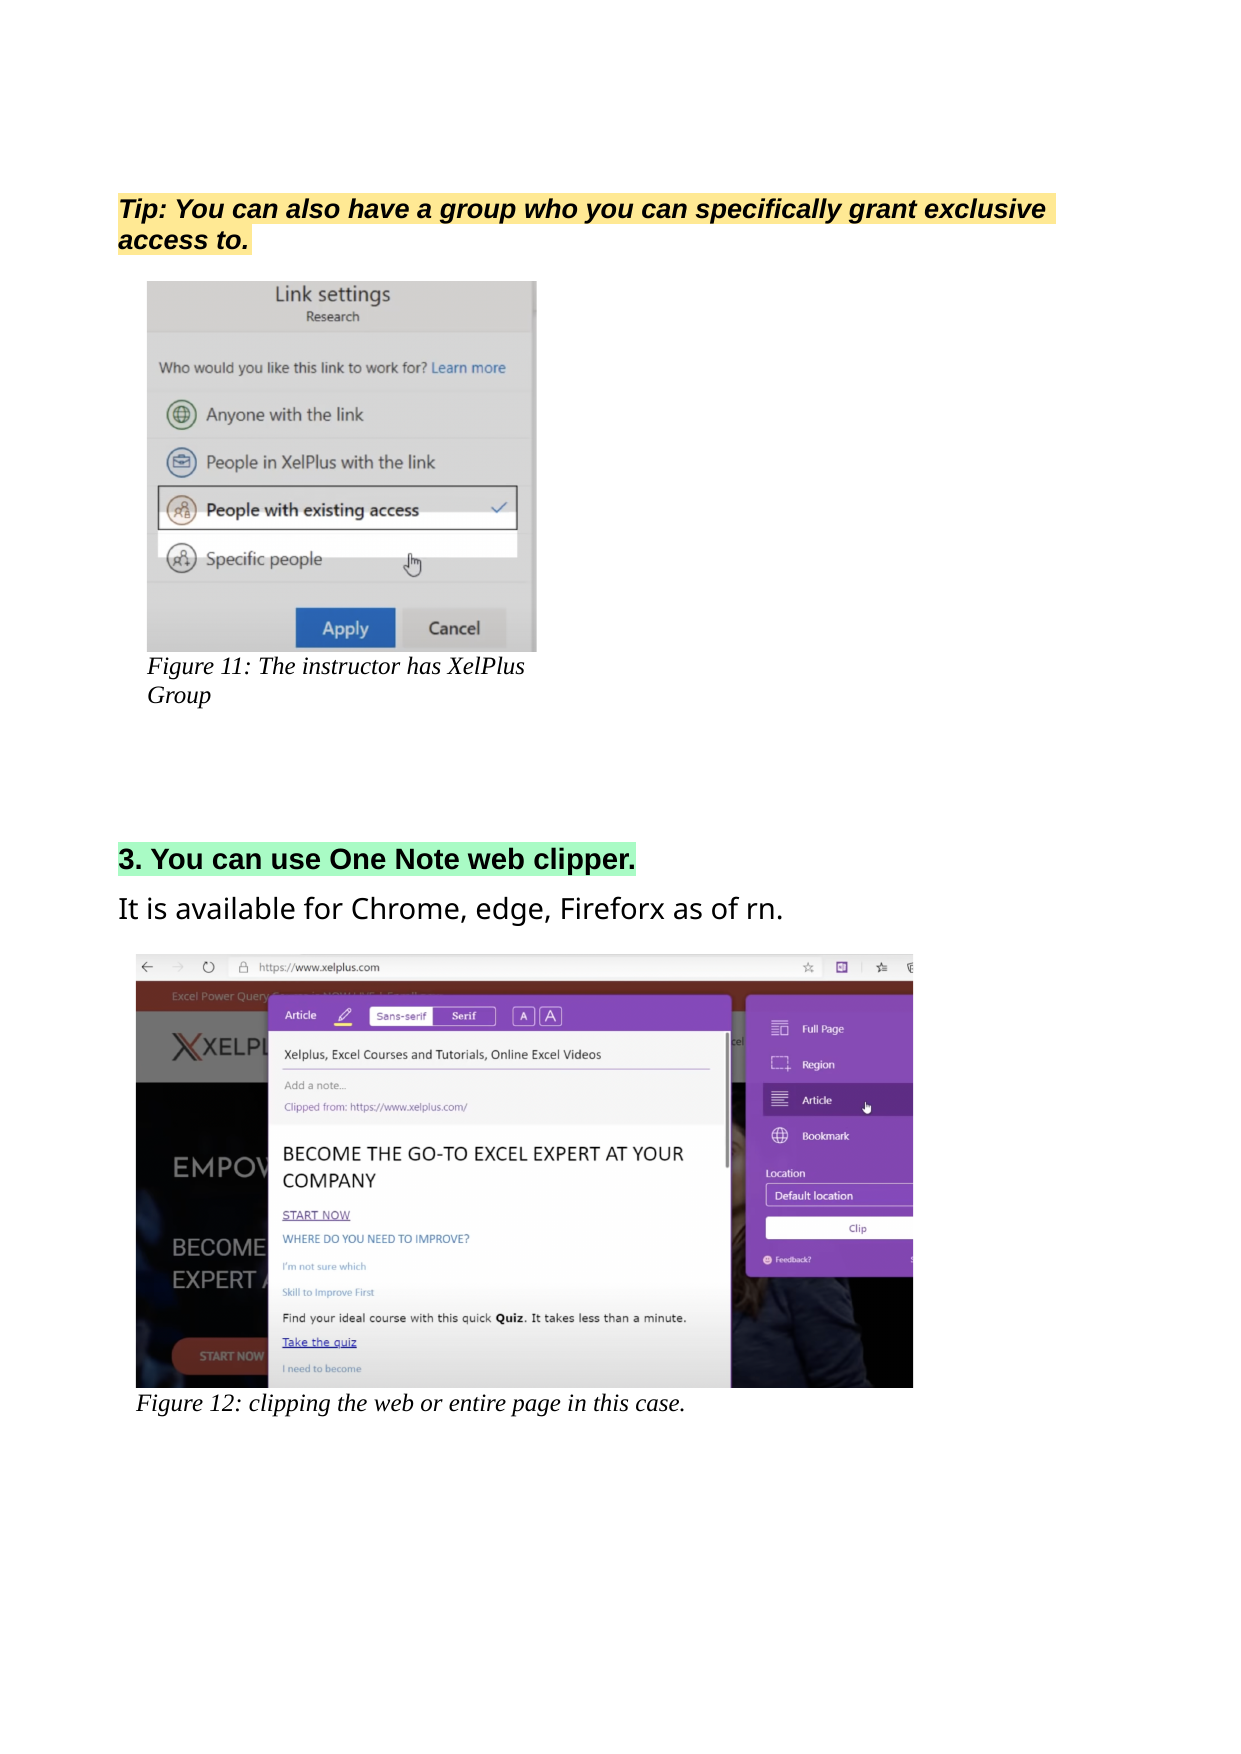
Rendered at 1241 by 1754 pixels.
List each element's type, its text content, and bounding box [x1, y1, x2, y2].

text It is available for Chrome, edge, Fireforx as of rn. [118, 888, 1122, 928]
subtitle Tip: You can also have a group who you can specifically grant exclusive access to. [252, 193, 1122, 255]
picture [146, 281, 537, 652]
text Figure 11: The instructor has XelPlus Group [147, 652, 537, 709]
subtitle 3. You can use One Note web clipper. [636, 842, 1122, 876]
picture [135, 954, 914, 1388]
text Figure 12: clipping the web or entire page in this case. [136, 1388, 913, 1416]
